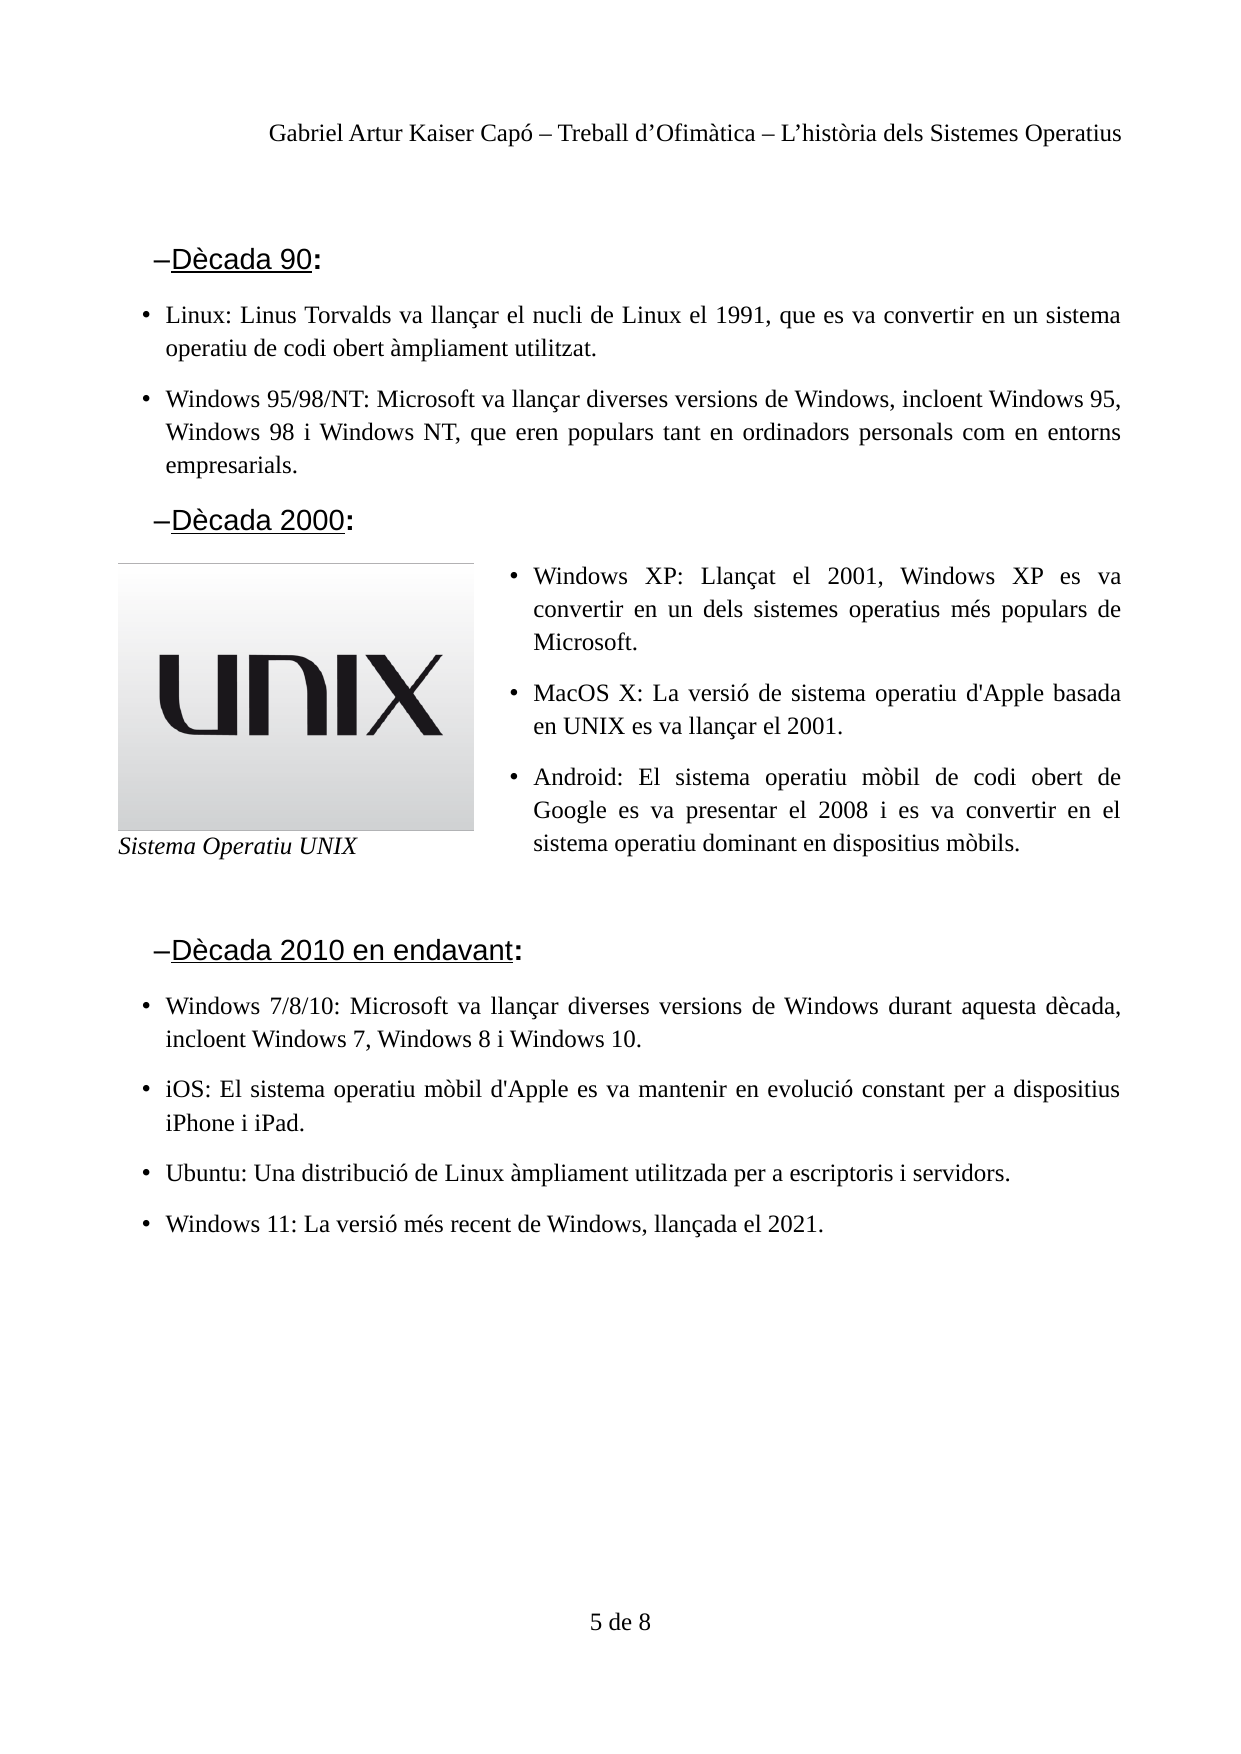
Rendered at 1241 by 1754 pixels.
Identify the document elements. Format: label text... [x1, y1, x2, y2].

list Windows 95/98/NT: Microsoft va llançar diverses versions de Windows, incloent Windows 95, Windows 98 i Windows NT, que eren populars tant en ordinadors personals com en entorns empresarials. [142, 384, 1122, 478]
list iOS: El sistema operatiu mòbil d'Apple es va mantenir en evolució constant per a dispositius iPhone i iPad. [142, 1074, 1122, 1136]
list Windows XP: Llançat el 2001, Windows XP es va convertir en un dels sistemes operatius més populars de Microsoft. [118, 551, 1122, 656]
list Ubuntu: Una distribució de Linux àmpliament utilitzada per a escriptoris i servidors. [142, 1158, 1122, 1187]
list Windows 11: La versió més recent de Windows, llançada el 2021. [142, 1209, 1122, 1238]
subtitle Dècada 2010 en endavant: [153, 933, 1122, 966]
subtitle Dècada 2000: [153, 503, 1122, 537]
list Android: El sistema operatiu mòbil de codi obert de Google es va presentar el 2008 i es va convertir en el sistema operatiu dominant en dispositius mòbils. [474, 762, 1122, 857]
list Linux: Linus Torvalds va llançar el nucli de Linux el 1991, que es va convertir en un sistema operatiu de codi obert àmpliament utilitzat. [142, 300, 1122, 362]
picture [118, 563, 474, 831]
list Sistema Operatiu UNIX [118, 831, 474, 860]
list MacOS X: La versió de sistema operatiu d'Apple basada en UNIX es va llançar el 2001. [474, 678, 1122, 740]
list Windows 7/8/10: Microsoft va llançar diverses versions de Windows durant aquesta dècada, incloent Windows 7, Windows 8 i Windows 10. [142, 991, 1122, 1052]
subtitle Dècada 90: [153, 242, 1122, 276]
